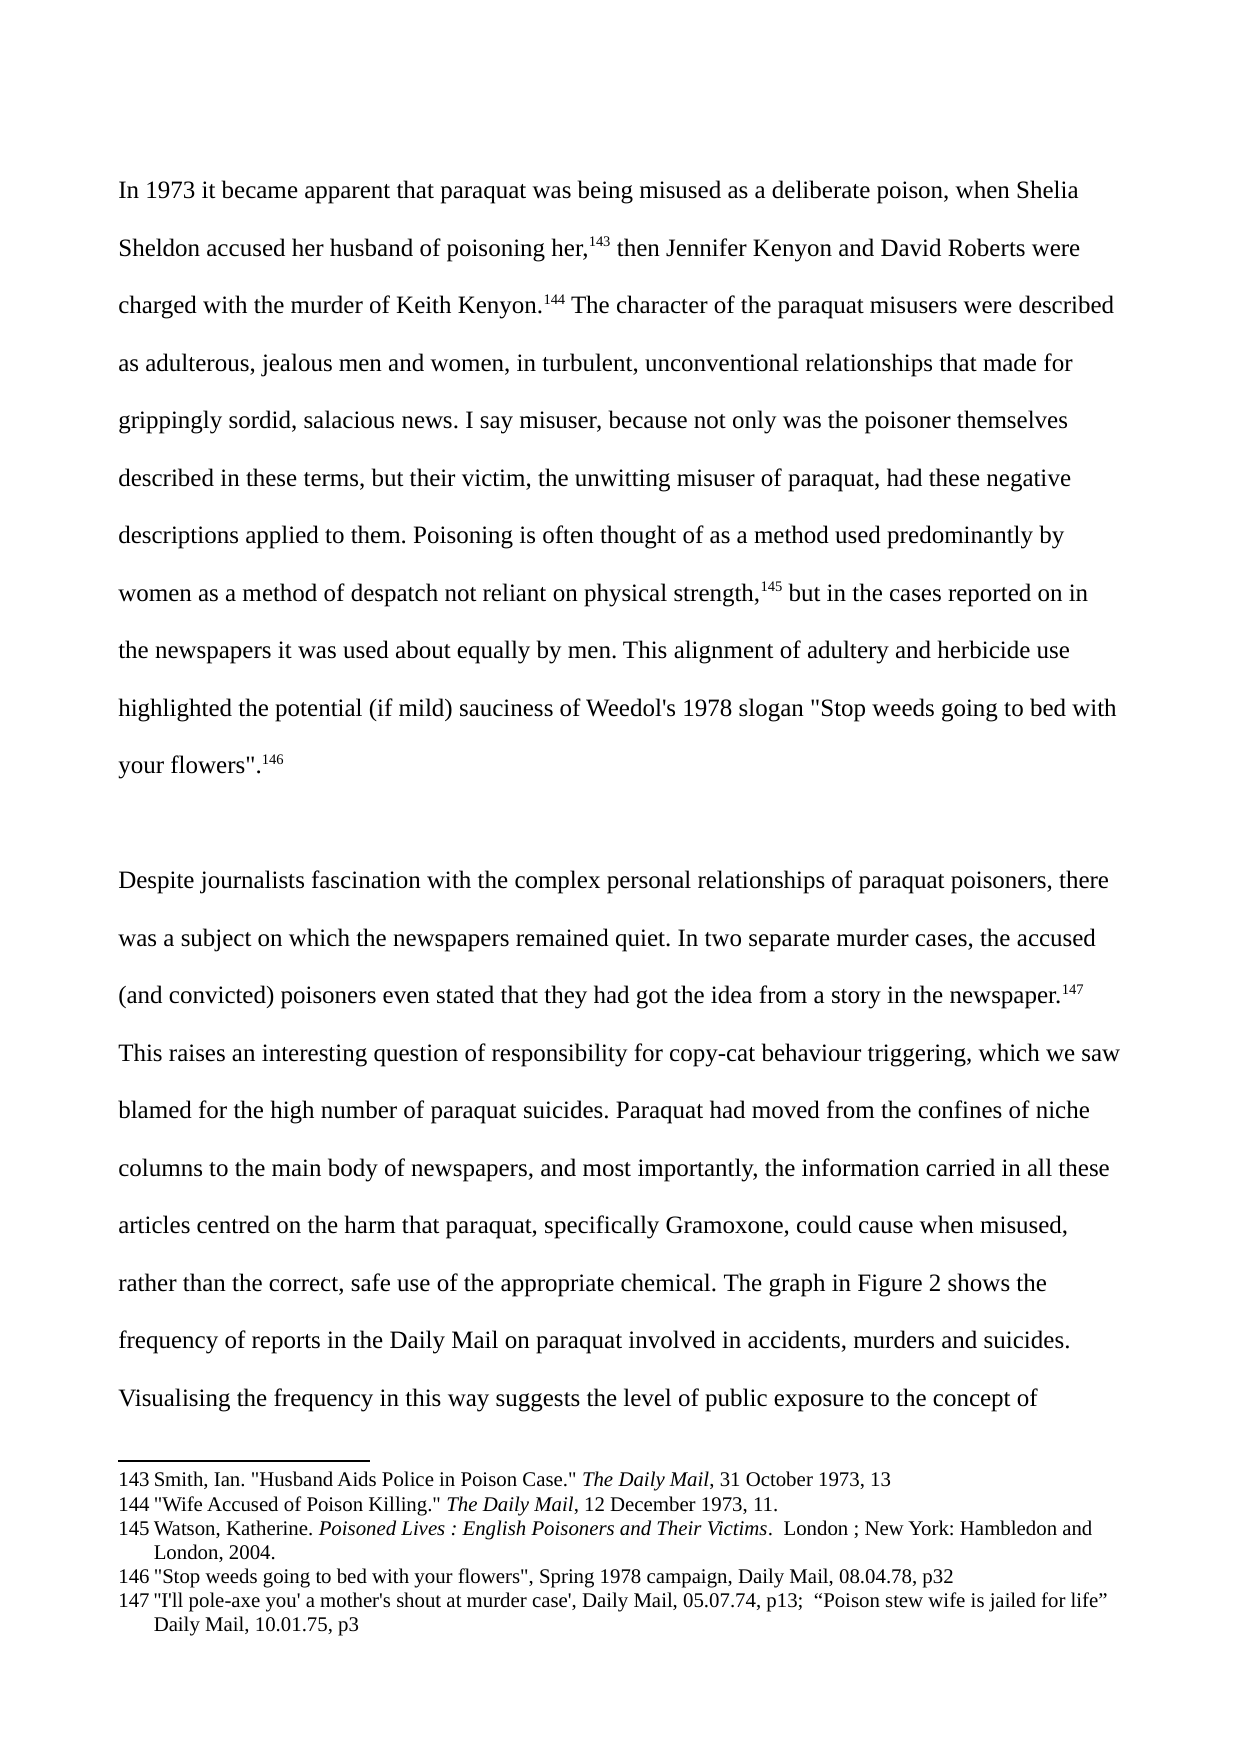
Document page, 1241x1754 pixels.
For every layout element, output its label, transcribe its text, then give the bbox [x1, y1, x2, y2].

text Smith, Ian. "Husband Aids Police in Poison Case." The Daily Mail, 31 October 1973, 13 [118, 1467, 1122, 1491]
text "Wife Accused of Poison Killing." The Daily Mail, 12 December 1973, 11. [118, 1491, 1122, 1516]
text Despite journalists fascination with the complex personal relationships of paraquat poisoners, there was a subject on which the newspapers remained quiet. In two separate murder cases, the accused (and convicted) poisoners even stated that they had got the idea from a story in the newspaper. This raises an interesting question of responsibility for copy-cat behaviour triggering, which we saw blamed for the high number of paraquat suicides. Paraquat had moved from the confines of niche columns to the main body of newspapers, and most importantly, the information carried in all these articles centred on the harm that paraquat, specifically Gramoxone, could cause when misused, rather than the correct, safe use of the appropriate chemical. The graph in Figure 2 shows the frequency of reports in the Daily Mail on paraquat involved in accidents, murders and suicides. Visualising the frequency in this way suggests the level of public exposure to the concept of [118, 866, 1122, 1412]
text ''I'll pole-axe you' a mother's shout at murder case', Daily Mail, 05.07.74, p13; “Poison stew wife is jailed for life” Daily Mail, 10.01.75, p3 [118, 1588, 1122, 1636]
text Watson, Katherine. Poisoned Lives : English Poisoners and Their Victims. London ; New York: Hambledon and London, 2004. [118, 1516, 1122, 1564]
text In 1973 it became apparent that paraquat was being misused as a deliberate poison, when Shelia Sheldon accused her husband of poisoning her, then Jennifer Kenyon and David Roberts were charged with the murder of Keith Kenyon. The character of the paraquat misusers were described as adulterous, jealous men and women, in turbulent, unconventional relationships that made for grippingly sordid, salacious news. I say misuser, because not only was the poisoner themselves described in these terms, but their victim, the unwitting misuser of paraquat, had these negative descriptions applied to them. Poisoning is often thought of as a method used predominantly by women as a method of despatch not reliant on physical strength, but in the cases reported on in the newspapers it was used about equally by men. This alignment of adultery and herbicide use highlighted the potential (if mild) sauciness of Weedol's 1978 slogan "Stop weeds going to bed with your flowers". [118, 176, 1122, 779]
text "Stop weeds going to bed with your flowers", Spring 1978 campaign, Daily Mail, 08.04.78, p32 [118, 1564, 1122, 1588]
